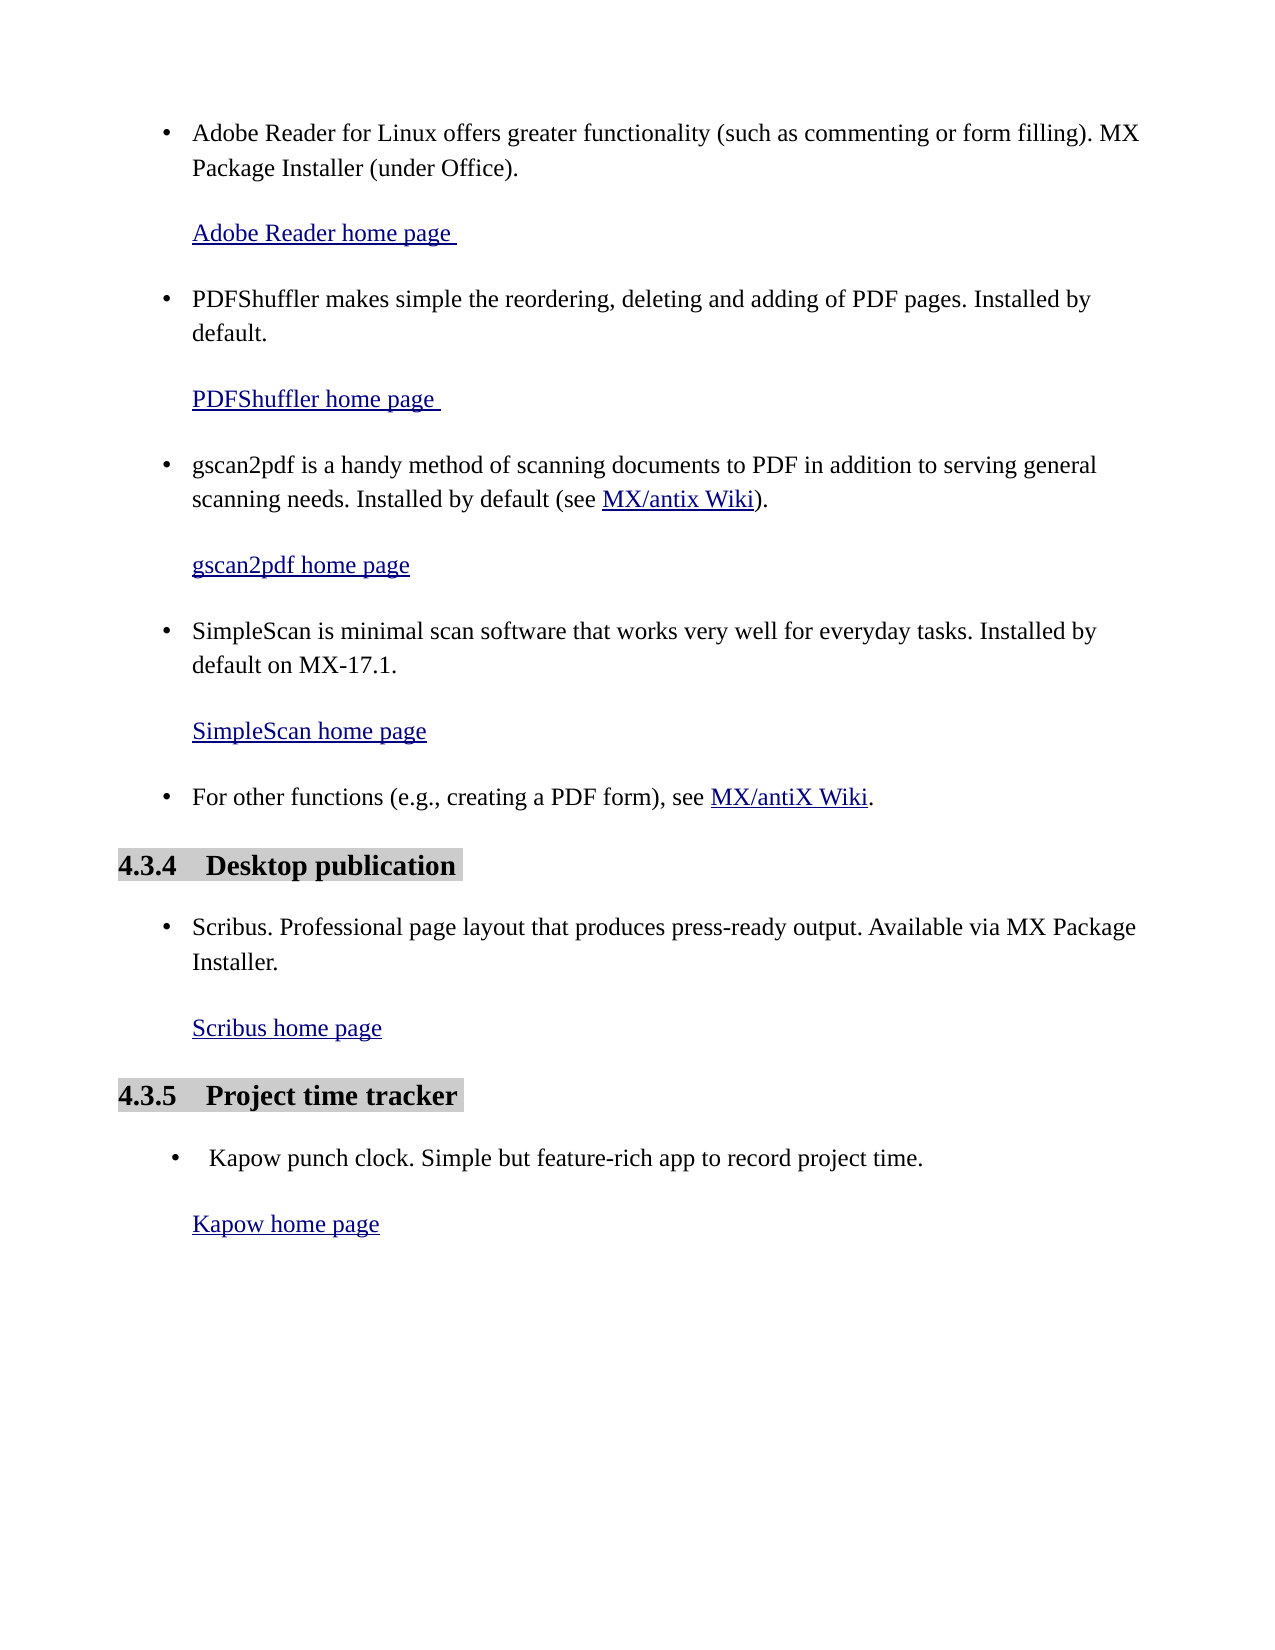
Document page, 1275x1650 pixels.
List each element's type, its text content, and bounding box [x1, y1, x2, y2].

list For other functions (e.g., creating a PDF form), see MX/antiX Wiki. [162, 782, 1157, 811]
subtitle 4.3.4 Desktop publication [463, 848, 1157, 881]
text SimpleScan home page [118, 716, 1157, 745]
text Kapow home page [118, 1209, 1157, 1238]
subtitle 4.3.5 Project time tracker [464, 1078, 1157, 1112]
list SimpleScan is minimal scan software that works very well for everyday tasks. Installed by default on MX-17.1. [162, 616, 1157, 679]
list gscan2pdf home page [162, 550, 1157, 579]
list Scribus home page [162, 1013, 1157, 1041]
list Adobe Reader for Linux offers greater functionality (such as commenting or form filling). MX Package Installer (under Office). [162, 118, 1157, 181]
list Adobe Reader home page [162, 218, 1157, 247]
list Scribus. Professional page layout that produces press-ready output. Available via MX Package Installer. [162, 912, 1157, 976]
list Kapow punch clock. Simple but feature-rich app to record project time. [171, 1143, 1157, 1172]
list gscan2pdf is a handy method of scanning documents to PDF in addition to serving general scanning needs. Installed by default (see MX/antix Wiki). [162, 450, 1157, 513]
list PDFShuffler home page [162, 384, 1157, 413]
list PDFShuffler makes simple the reordering, deleting and adding of PDF pages. Installed by default. [162, 284, 1157, 347]
